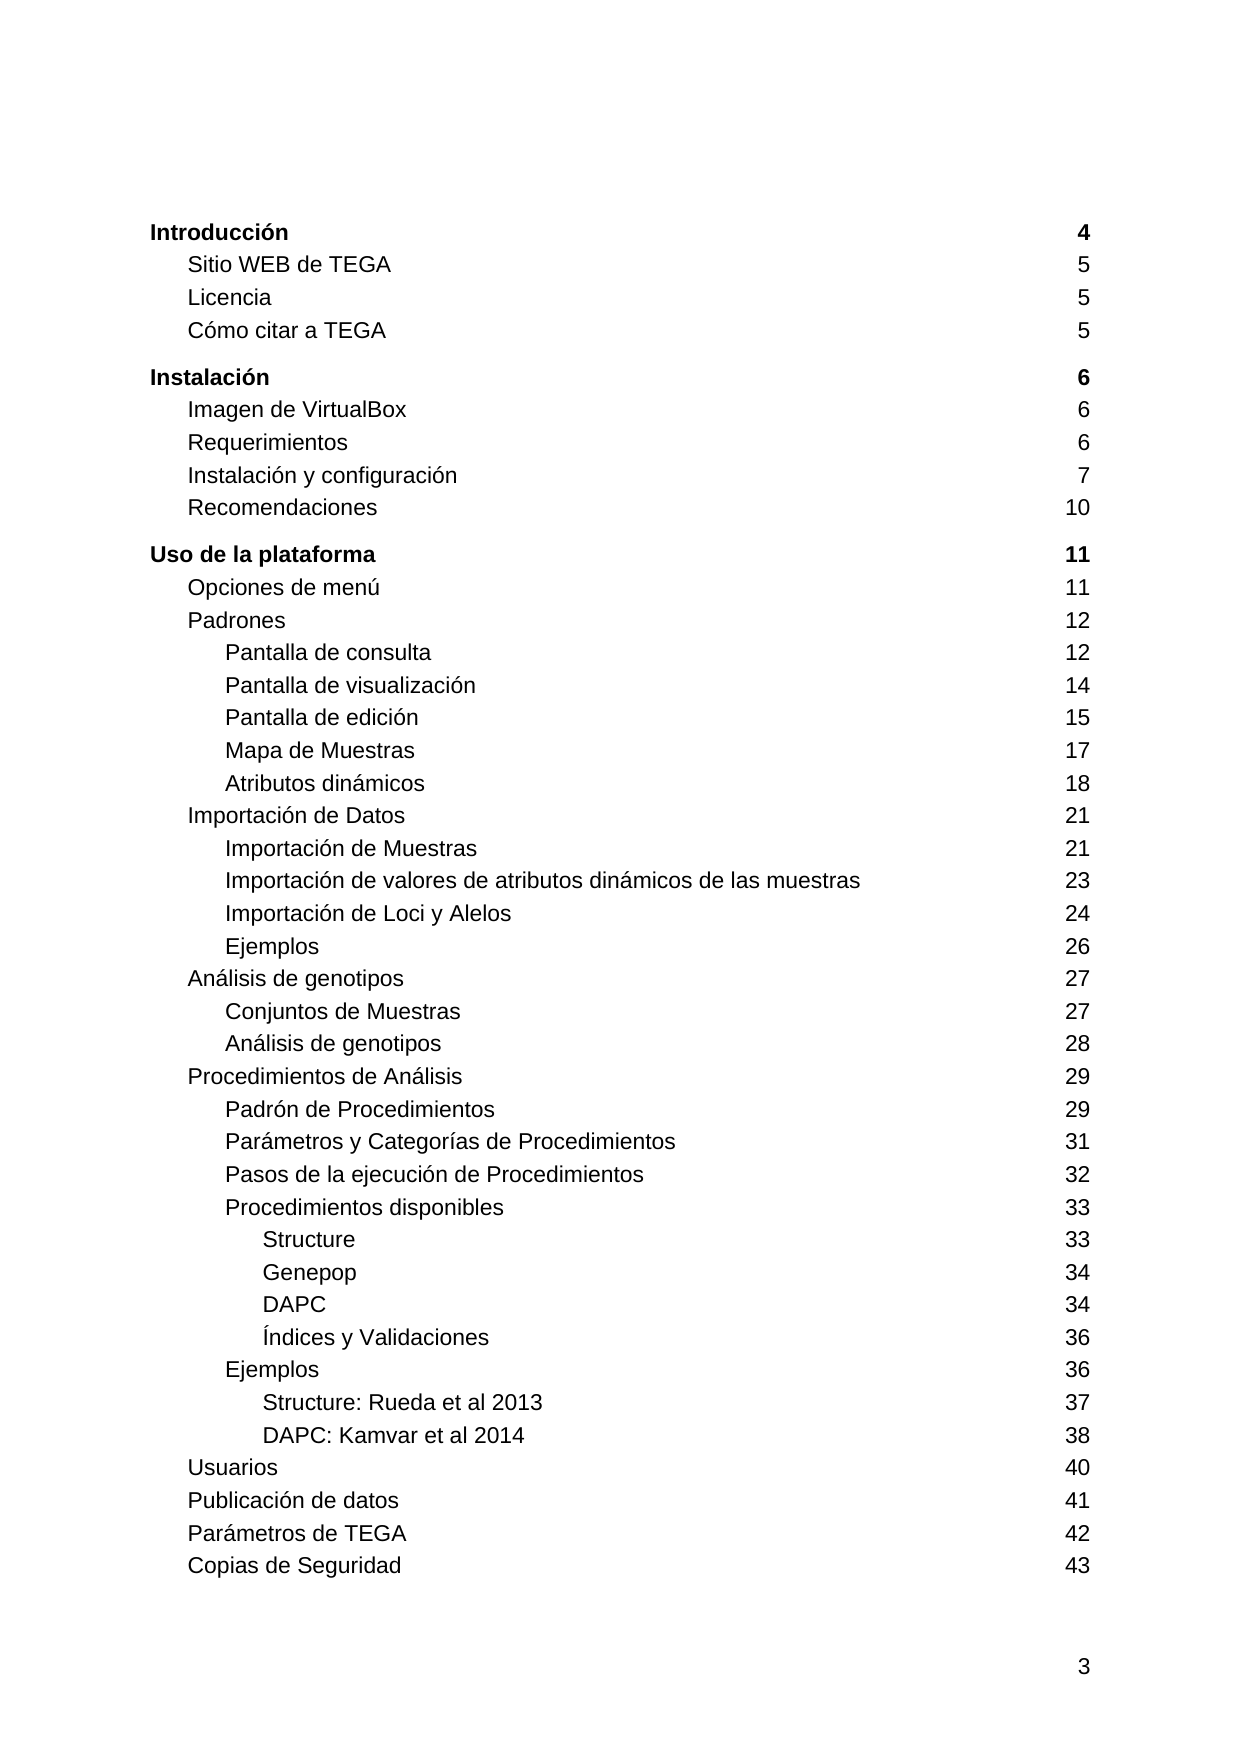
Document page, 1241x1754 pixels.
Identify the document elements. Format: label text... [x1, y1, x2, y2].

text Procedimientos disponibles 33 [225, 1193, 1090, 1220]
text Uso de la plataforma 11 [150, 541, 1090, 568]
text Importación de Loci y Alelos 24 [225, 900, 1090, 926]
text Opciones de menú 11 [187, 574, 1090, 600]
text Recomendaciones 10 [187, 494, 1090, 521]
text Ejemplos 36 [225, 1356, 1090, 1383]
text Importación de valores de atributos dinámicos de las muestras 23 [225, 867, 1090, 894]
text Sitio WEB de TEGA 5 [187, 251, 1090, 278]
text Parámetros de TEGA 42 [187, 1519, 1090, 1546]
text Instalación 6 [150, 364, 1090, 390]
text DAPC: Kamvar et al 2014 38 [262, 1422, 1090, 1448]
text Importación de Datos 21 [187, 802, 1090, 828]
text DAPC 34 [262, 1291, 1090, 1318]
text Pasos de la ejecución de Procedimientos 32 [225, 1161, 1090, 1187]
text Pantalla de edición 15 [225, 704, 1090, 731]
text Pantalla de visualización 14 [225, 672, 1090, 698]
text Pantalla de consulta 12 [225, 639, 1090, 666]
text Mapa de Muestras 17 [225, 737, 1090, 763]
text Structure: Rueda et al 2013 37 [262, 1389, 1090, 1415]
text Licencia 5 [187, 284, 1090, 310]
text Análisis de genotipos 27 [187, 965, 1090, 992]
text Conjuntos de Muestras 27 [225, 998, 1090, 1024]
text Padrones 12 [187, 607, 1090, 633]
text Parámetros y Categorías de Procedimientos 31 [225, 1128, 1090, 1154]
text Padrón de Procedimientos 29 [225, 1096, 1090, 1122]
text Genepop 34 [262, 1259, 1090, 1285]
text Usuarios 40 [187, 1454, 1090, 1481]
text Cómo citar a TEGA 5 [187, 317, 1090, 343]
text Atributos dinámicos 18 [225, 769, 1090, 796]
text Instalación y configuración 7 [187, 462, 1090, 488]
text Copias de Seguridad 43 [187, 1552, 1090, 1578]
text Ejemplos 26 [225, 933, 1090, 959]
text Introducción 4 [150, 219, 1090, 245]
text Requerimientos 6 [187, 429, 1090, 455]
text Publicación de datos 41 [187, 1487, 1090, 1513]
text Structure 33 [262, 1226, 1090, 1252]
text Índices y Validaciones 36 [262, 1324, 1090, 1350]
text Análisis de genotipos 28 [225, 1030, 1090, 1057]
text Procedimientos de Análisis 29 [187, 1063, 1090, 1089]
text Imagen de VirtualBox 6 [187, 396, 1090, 423]
text Importación de Muestras 21 [225, 835, 1090, 861]
